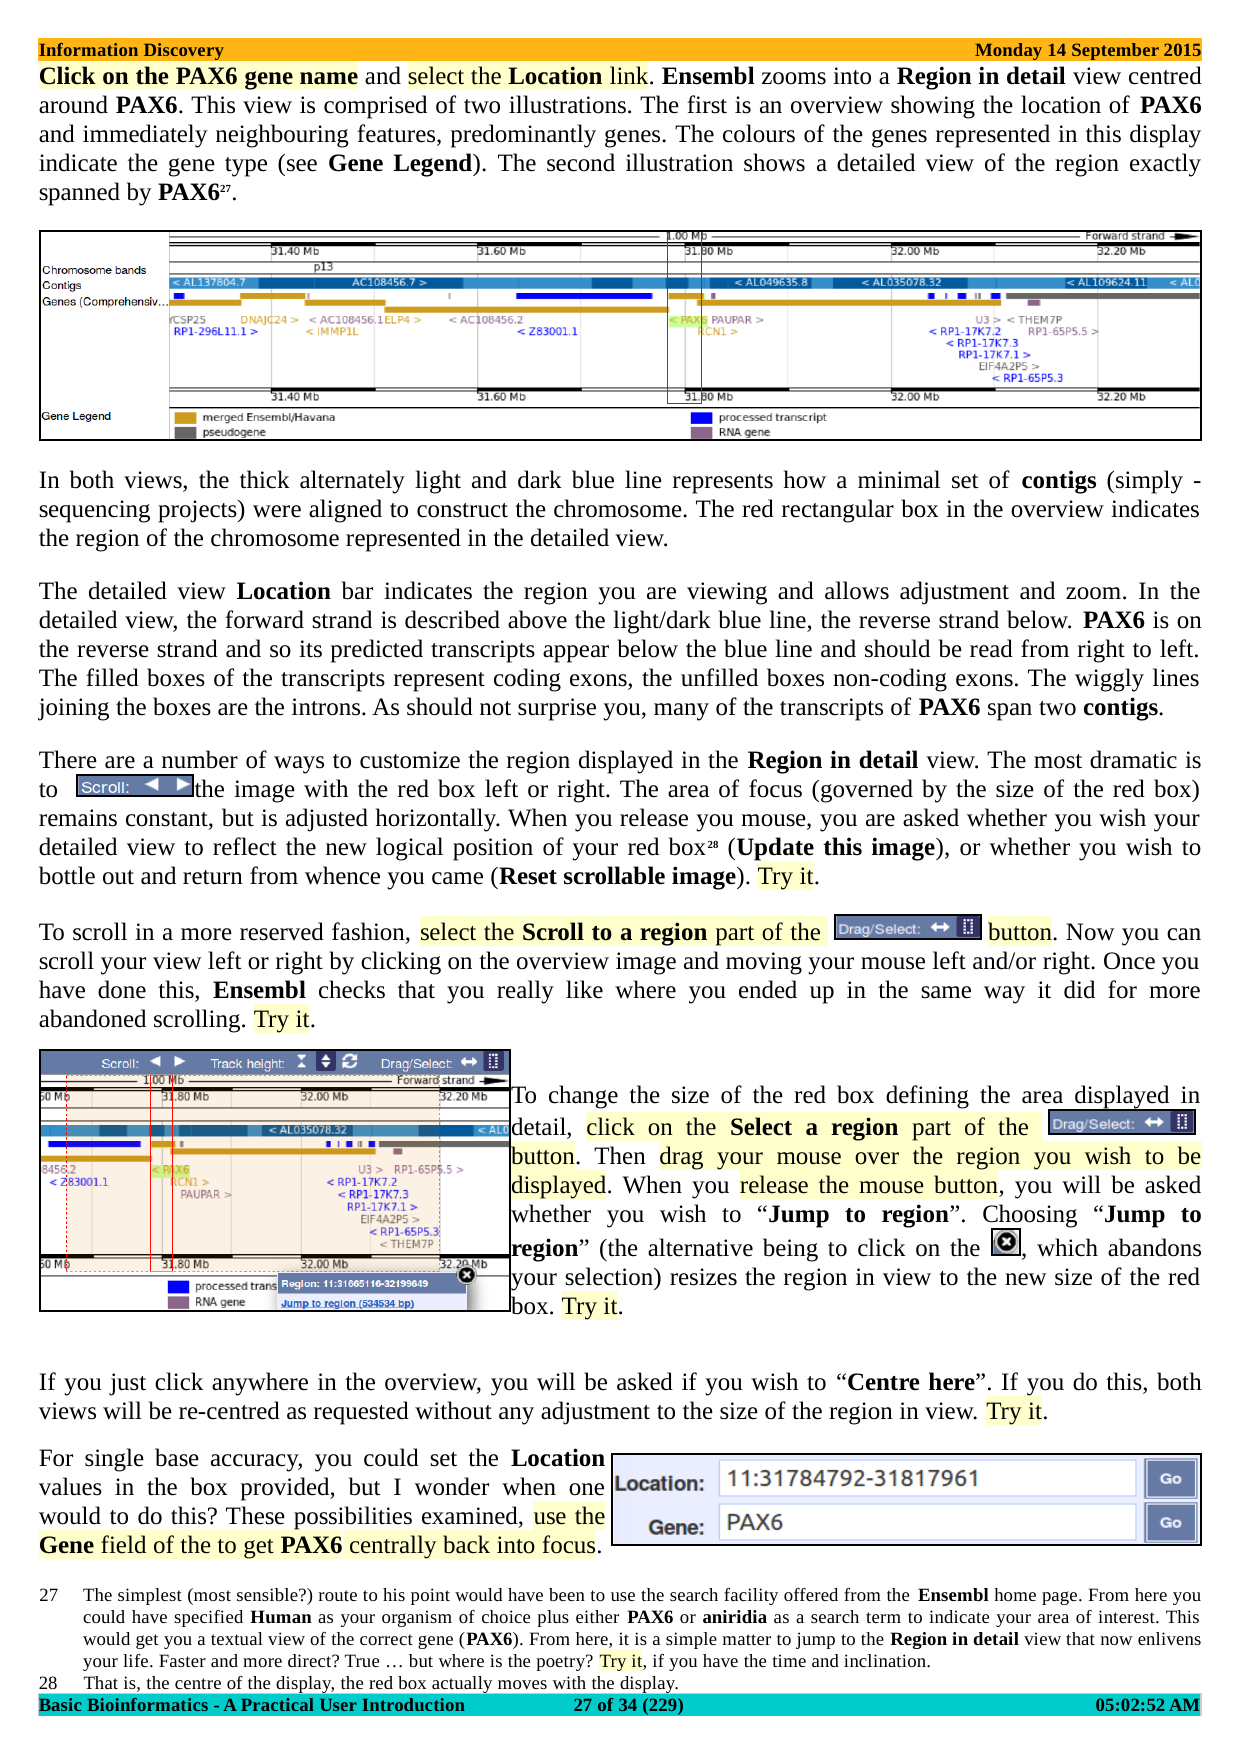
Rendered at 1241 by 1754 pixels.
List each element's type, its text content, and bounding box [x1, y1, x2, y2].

picture [613, 1455, 1200, 1544]
text To change the size of the red box defining the area displayed in detail, click on the Select a region part of the button. Then drag your mouse over the region you wish to be displayed. When you release the mouse button, you will be asked whether you wish to “Jump to region”. Choosing “Jump to region” (the alternative being to click on the , which abandons your selection) resizes the region in view to the new size of the red box. Try it. [38, 1050, 1202, 1320]
picture [1050, 1111, 1194, 1133]
text For single base accuracy, you could set the Location values in the box provided, but I wonder when one would to do this? These possibilities examined, use the Gene field of the to get PAX6 centrally back into focus. [38, 1443, 1202, 1559]
picture [993, 1230, 1019, 1254]
picture [41, 1051, 509, 1310]
picture [41, 232, 1200, 439]
picture [836, 916, 980, 938]
text Click on the PAX6 gene name and select the Location link. Ensembl zooms into a Region in detail view centred around PAX6. This view is comprised of two illustrations. The first is an overview showing the location of PAX6 and immediately neighbouring features, predominantly genes. The colours of the genes represented in this display indicate the gene type (see Gene Legend). The second illustration shows a detailed view of the region exactly spanned by PAX6. [38, 61, 1202, 206]
text To scroll in a more reserved fashion, select the Scroll to a region part of the button. Now you can scroll your view left or right by clicking on the overview image and moving your mouse left and/or right. Once you have done this, Ensembl checks that you really like where you ended up in the same way it did for more abandoned scrolling. Try it. [38, 914, 1202, 1033]
picture [78, 776, 192, 795]
text [38, 223, 1202, 230]
text That is, the centre of the display, the red box actually moves with the display. [38, 1671, 1202, 1693]
text If you just click anywhere in the overview, you will be asked if you wish to “Centre here”. If you do this, both views will be re-centred as requested without any adjustment to the size of the region in view. Try it. [38, 1367, 1202, 1425]
text The simplest (most sensible?) route to his point would have been to use the search facility offered from the Ensembl home page. From here you could have specified Human as your organism of choice plus either PAX6 or aniridia as a search term to indicate your area of interest. This would get you a textual view of the correct gene (PAX6). From here, it is a simple matter to jump to the Region in detail view that now enlivens your life. Faster and more direct? True … but where is the poetry? Try it, if you have the time and inclination. [39, 1583, 1202, 1671]
text In both views, the thick alternately light and dark blue line represents how a minimal set of contigs (simply - sequencing projects) were aligned to construct the chromosome. The red rectangular box in the overview indicates the region of the chromosome represented in the detailed view. [38, 231, 1202, 552]
text The detailed view Location bar indicates the region you are viewing and allows adjustment and zoom. In the detailed view, the forward strand is described above the light/dark blue line, the reverse strand below. PAX6 is on the reverse strand and so its predicted transcripts appear below the blue line and should be read from right to left. The filled boxes of the transcripts represent coding exons, the unfilled boxes non-coding exons. The wiggly lines joining the boxes are the introns. As should not surprise you, many of the transcripts of PAX6 span two contigs. [38, 576, 1202, 721]
text There are a number of ways to customize the region displayed in the Region in detail view. The most dramatic is to the image with the red box left or right. The area of focus (governed by the size of the red box) remains constant, but is adjusted horizontally. When you release you mouse, you are asked whether you wish your detailed view to reflect the new logical position of your red box (Update this image), or whether you wish to bottle out and return from whence you came (Reset scrollable image). Try it. [38, 745, 1202, 890]
